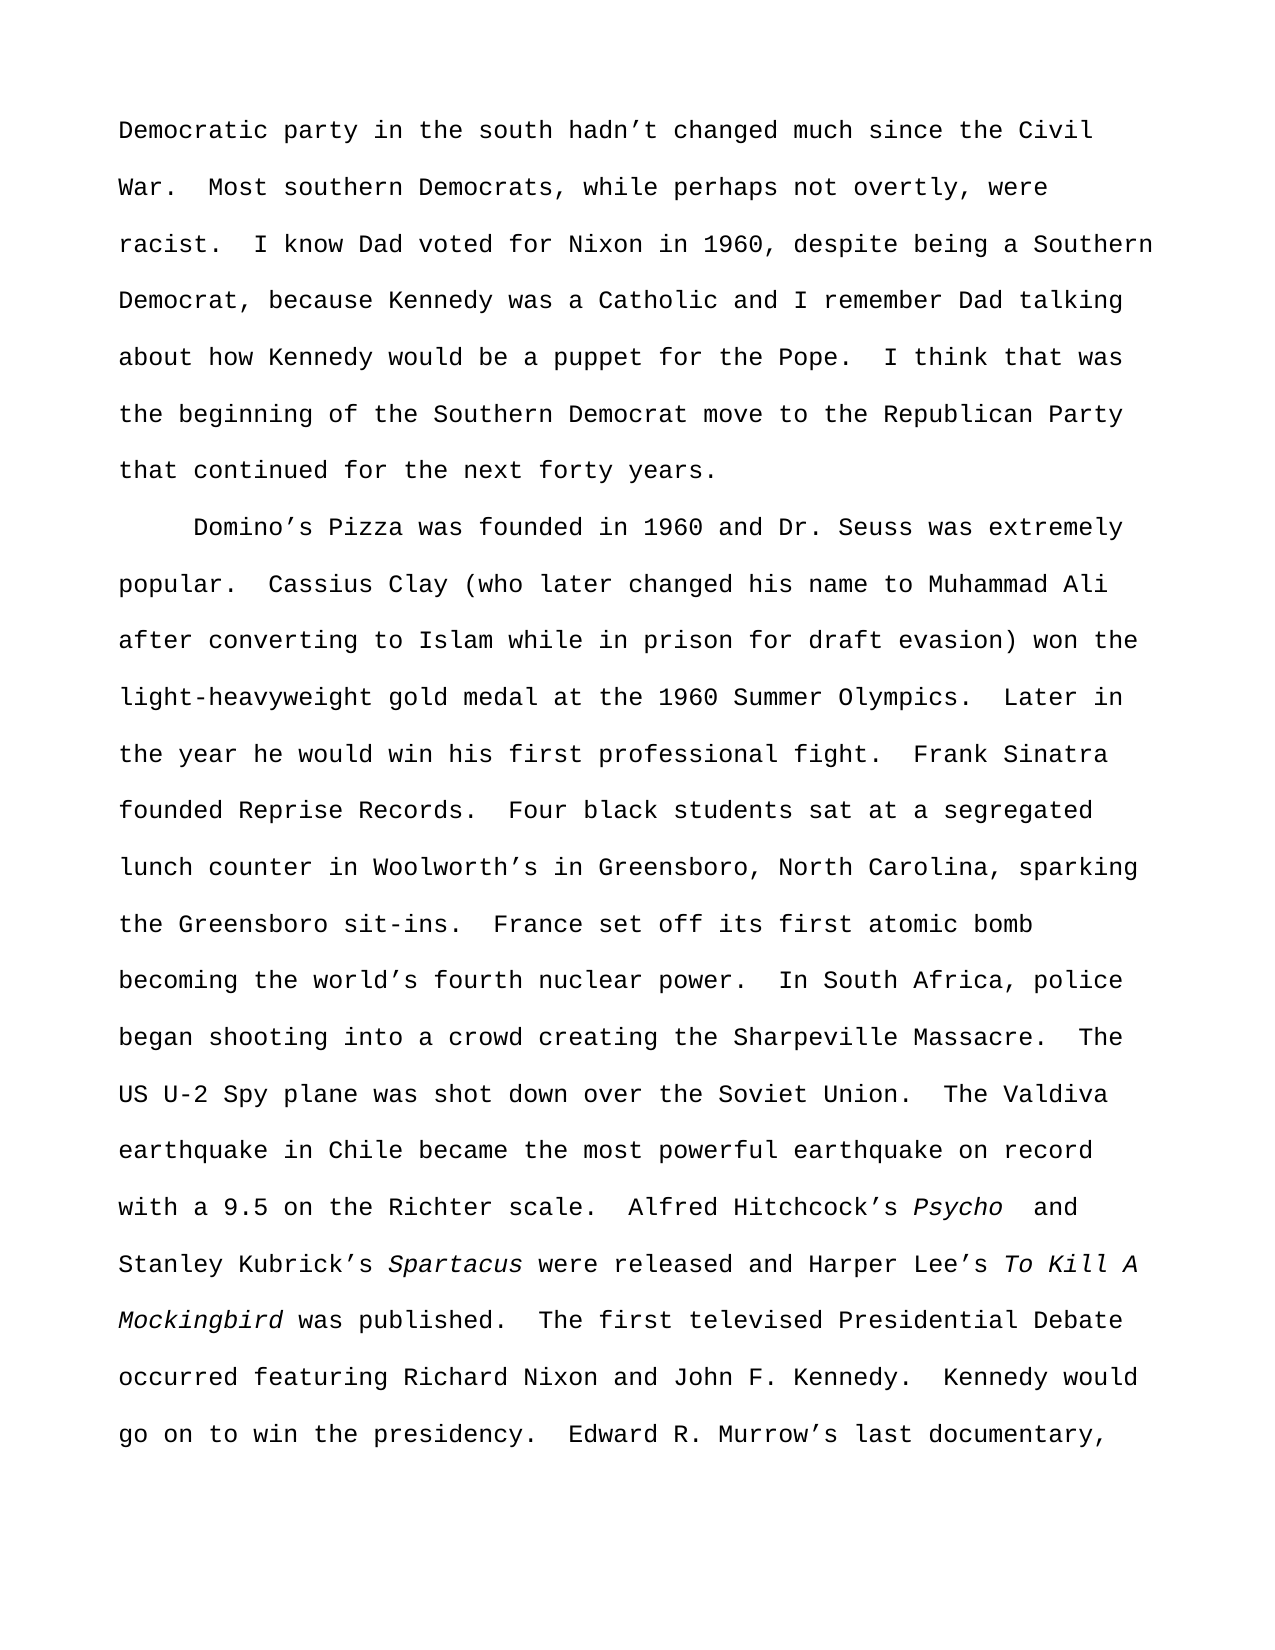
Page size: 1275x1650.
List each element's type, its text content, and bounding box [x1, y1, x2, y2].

text Democratic party in the south hadn’t changed much since the Civil War. Most southern Democrats, while perhaps not overtly, were racist. I know Dad voted for Nixon in 1960, despite being a Southern Democrat, because Kennedy was a Catholic and I remember Dad talking about how Kennedy would be a puppet for the Pope. I think that was the beginning of the Southern Democrat move to the Republican Party that continued for the next forty years. [118, 118, 1157, 486]
text Domino’s Pizza was founded in 1960 and Dr. Seuss was extremely popular. Cassius Clay (who later changed his name to Muhammad Ali after converting to Islam while in prison for draft evasion) won the light-heavyweight gold medal at the 1960 Summer Olympics. Later in the year he would win his first professional fight. Frank Sinatra founded Reprise Records. Four black students sat at a segregated lunch counter in Woolworth’s in Greensboro, North Carolina, sparking the Greensboro sit-ins. France set off its first atomic bomb becoming the world’s fourth nuclear power. In South Africa, police began shooting into a crowd creating the Sharpeville Massacre. The US U-2 Spy plane was shot down over the Soviet Union. The Valdiva earthquake in Chile became the most powerful earthquake on record with a 9.5 on the Richter scale. Alfred Hitchcock’s Psycho and Stanley Kubrick’s Spartacus were released and Harper Lee’s To Kill A Mockingbird was published. The first televised Presidential Debate occurred featuring Richard Nixon and John F. Kennedy. Kennedy would go on to win the presidency. Edward R. Murrow’s last documentary, [118, 515, 1157, 1450]
